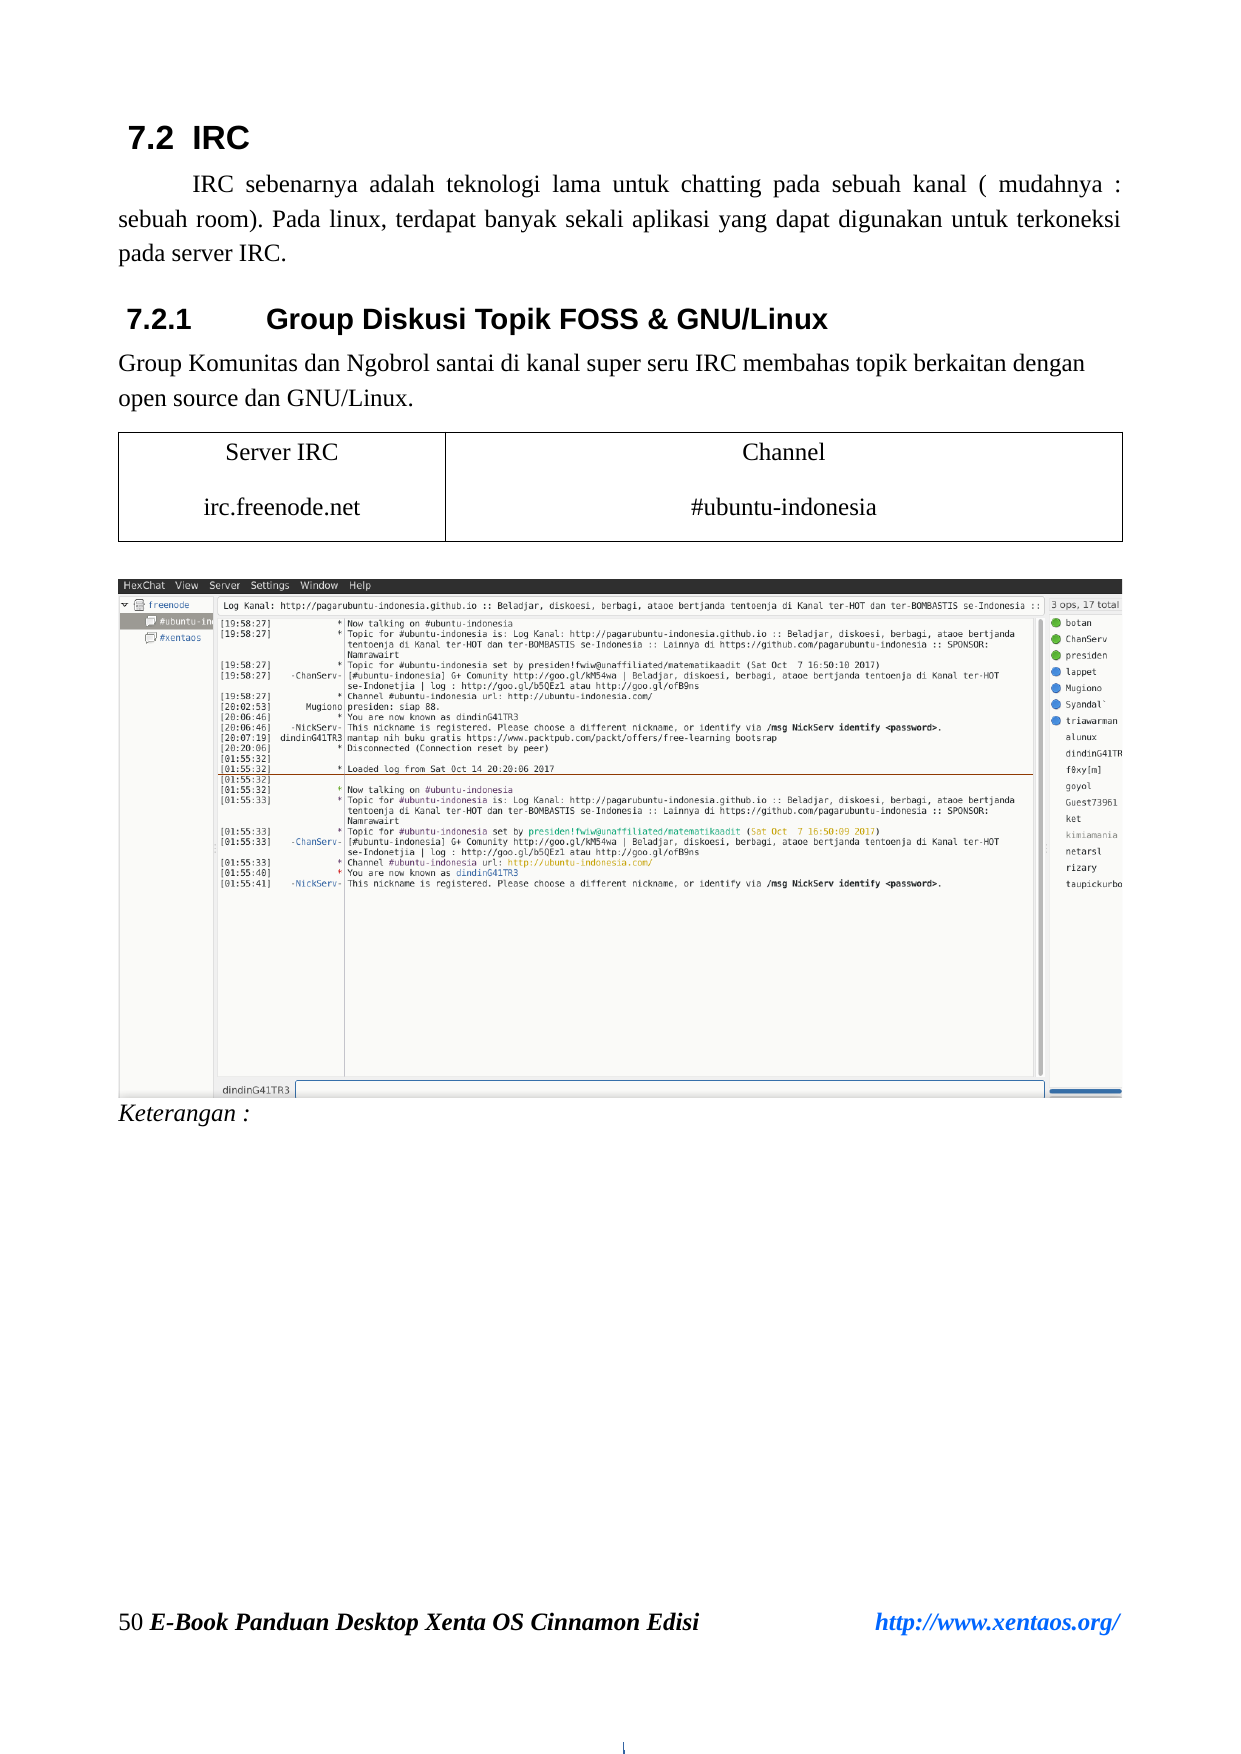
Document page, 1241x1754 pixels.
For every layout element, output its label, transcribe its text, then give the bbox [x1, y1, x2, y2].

subtitle Group Diskusi Topik FOSS & GNU/Linux [118, 302, 1122, 336]
text IRC sebenarnya adalah teknologi lama untuk chatting pada sebuah kanal ( mudahnya : sebuah room). Pada linux, terdapat banyak sekali aplikasi yang dapat digunakan untuk terkoneksi pada server IRC. [118, 169, 1122, 267]
subtitle IRC [118, 118, 1122, 157]
table_header Server IRC [119, 433, 445, 487]
table_cell irc.freenode.net [119, 487, 445, 541]
table_cell #ubuntu-indonesia [446, 487, 1122, 541]
picture [118, 579, 1123, 1098]
text Keterangan : [118, 1098, 1122, 1127]
text Group Komunitas dan Ngobrol santai di kanal super seru IRC membahas topik berkaitan dengan open source dan GNU/Linux. [118, 348, 1122, 411]
table_header Channel [446, 433, 1122, 487]
